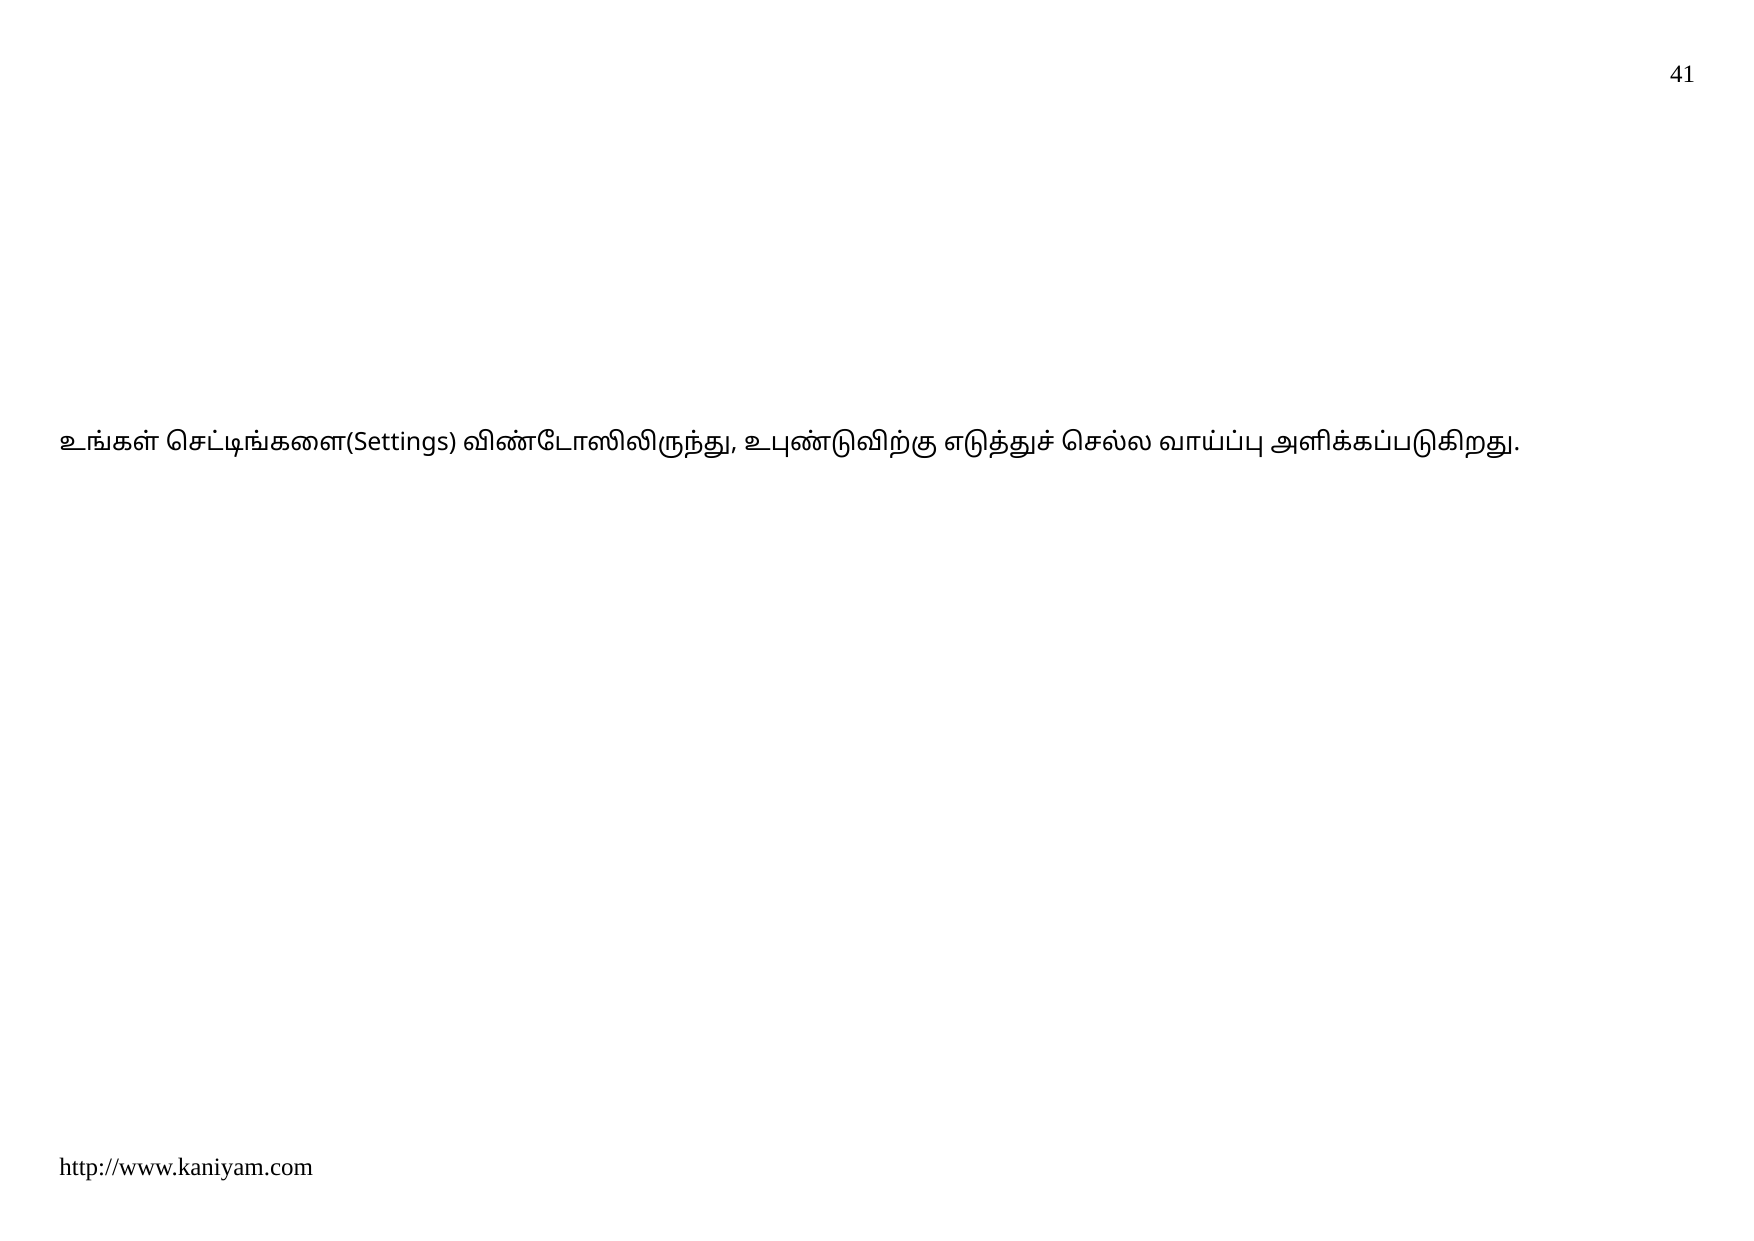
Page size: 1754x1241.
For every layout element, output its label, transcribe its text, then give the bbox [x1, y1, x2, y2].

text உங்கள் செட்டிங்களை(Settings) விண்டோஸிலிருந்து, உபுண்டுவிற்கு எடுத்துச் செல்ல வாய்ப்பு அளிக்கப்படுகிறது. [59, 424, 1695, 461]
